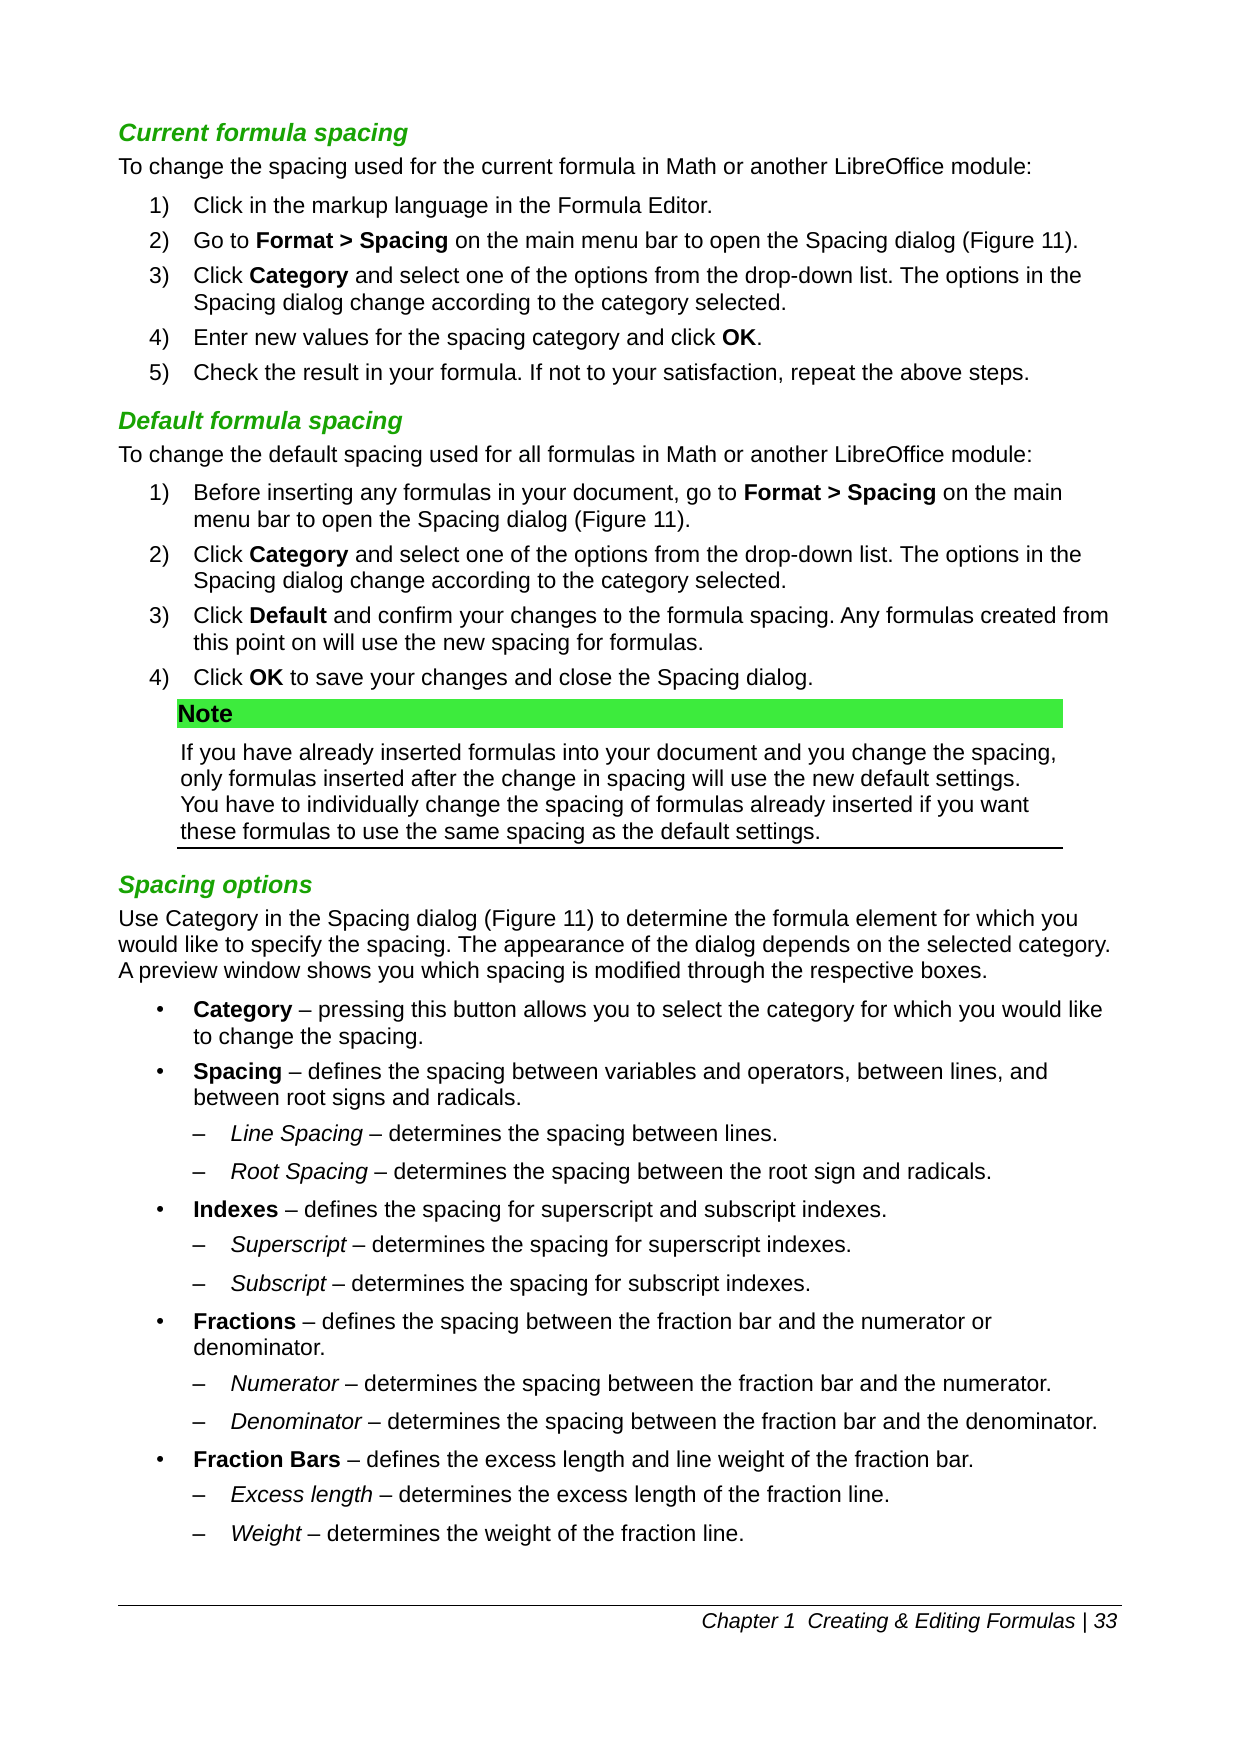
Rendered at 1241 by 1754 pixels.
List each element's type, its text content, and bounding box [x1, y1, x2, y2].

list Subscript – determines the spacing for subscript indexes. [192, 1270, 1122, 1296]
list Excess length – determines the excess length of the fraction line. [192, 1481, 1122, 1508]
list Root Spacing – determines the spacing between the root sign and radicals. [192, 1158, 1122, 1184]
list Numerator – determines the spacing between the fraction bar and the numerator. [192, 1369, 1122, 1396]
list Weight – determines the weight of the fraction line. [192, 1520, 1122, 1546]
list Denominator – determines the spacing between the fraction bar and the denominator. [192, 1408, 1122, 1434]
list Go to Format > Spacing on the main menu bar to open the Spacing dialog (Figure 11). [169, 227, 1122, 253]
subtitle Default formula spacing [118, 406, 1122, 434]
text To change the default spacing used for all formulas in Math or another LibreOffice module: [118, 441, 1122, 467]
subtitle Spacing options [118, 870, 1122, 899]
text To change the spacing used for the current formula in Math or another LibreOffice module: [118, 153, 1122, 179]
list Fraction Bars – defines the excess length and line weight of the fraction bar. [156, 1446, 1122, 1473]
list Line Spacing – determines the spacing between lines. [192, 1119, 1122, 1146]
list Click in the markup language in the Formula Editor. [169, 192, 1122, 218]
list Indexes – defines the spacing for superscript and subscript indexes. [156, 1196, 1122, 1222]
list Enter new values for the spacing category and click OK. [169, 324, 1122, 350]
text If you have already inserted formulas into your document and you change the spacing, only formulas inserted after the change in spacing will use the new default settings. You have to individually change the spacing of formulas already inserted if you want these formulas to use the same spacing as the default settings. [177, 736, 1063, 847]
list Before inserting any formulas in your document, go to Format > Spacing on the main menu bar to open the Spacing dialog (Figure 11). [169, 479, 1122, 532]
subtitle Current formula spacing [118, 118, 1122, 147]
list Superscript – determines the spacing for superscript indexes. [192, 1231, 1122, 1258]
list Click Default and confirm your changes to the formula spacing. Any formulas created from this point on will use the new spacing for formulas. [169, 602, 1122, 655]
list Click OK to save your changes and close the Spacing dialog. [169, 664, 1122, 690]
list Click Category and select one of the options from the drop-down list. The options in the Spacing dialog change according to the category selected. [169, 262, 1122, 315]
list Fractions – defines the spacing between the fraction bar and the numerator or denominator. [156, 1308, 1122, 1361]
list Click Category and select one of the options from the drop-down list. The options in the Spacing dialog change according to the category selected. [169, 541, 1122, 594]
list Category – pressing this button allows you to select the category for which you would like to change the spacing. [156, 996, 1122, 1049]
text Use Category in the Spacing dialog (Figure 11) to determine the formula element for which you would like to specify the spacing. The appearance of the dialog depends on the selected category. A preview window shows you which spacing is modified through the respective boxes. [118, 905, 1122, 984]
list Check the result in your formula. If not to your satisfaction, repeat the above steps. [169, 359, 1122, 385]
subtitle Note [177, 699, 1063, 728]
list Spacing – defines the spacing between variables and operators, between lines, and between root signs and radicals. [156, 1058, 1122, 1111]
